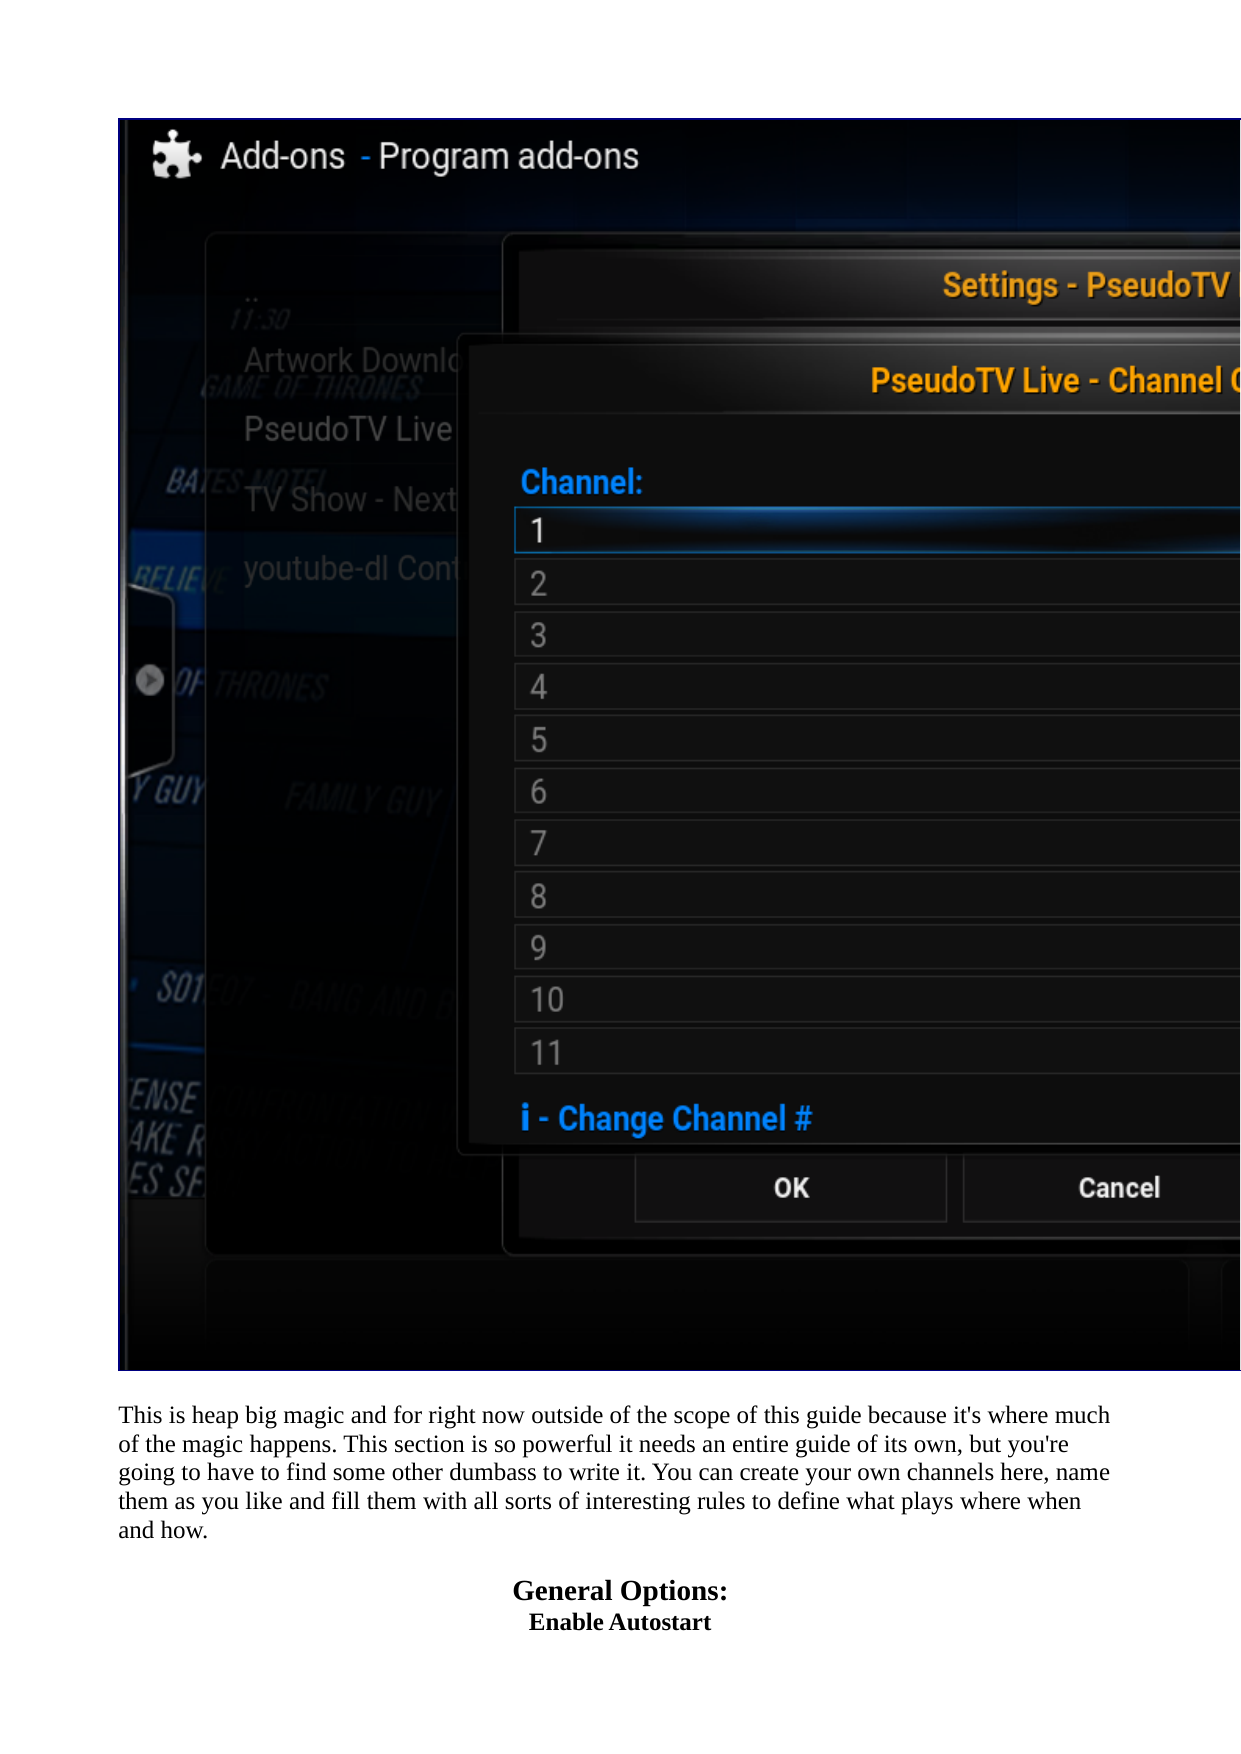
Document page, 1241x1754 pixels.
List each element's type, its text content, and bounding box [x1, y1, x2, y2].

text General Options: [118, 1573, 1122, 1607]
text This is heap big magic and for right now outside of the scope of this guide because it's where much of the magic happens. This section is so powerful it needs an entire guide of its own, but you're going to have to find some other dumbass to write it. You can create your own channels here, name them as you like and fill them with all sorts of interesting rules to define what plays where when and how. [118, 1371, 1122, 1544]
picture [120, 120, 1241, 1370]
text Enable Autostart [118, 1607, 1122, 1636]
